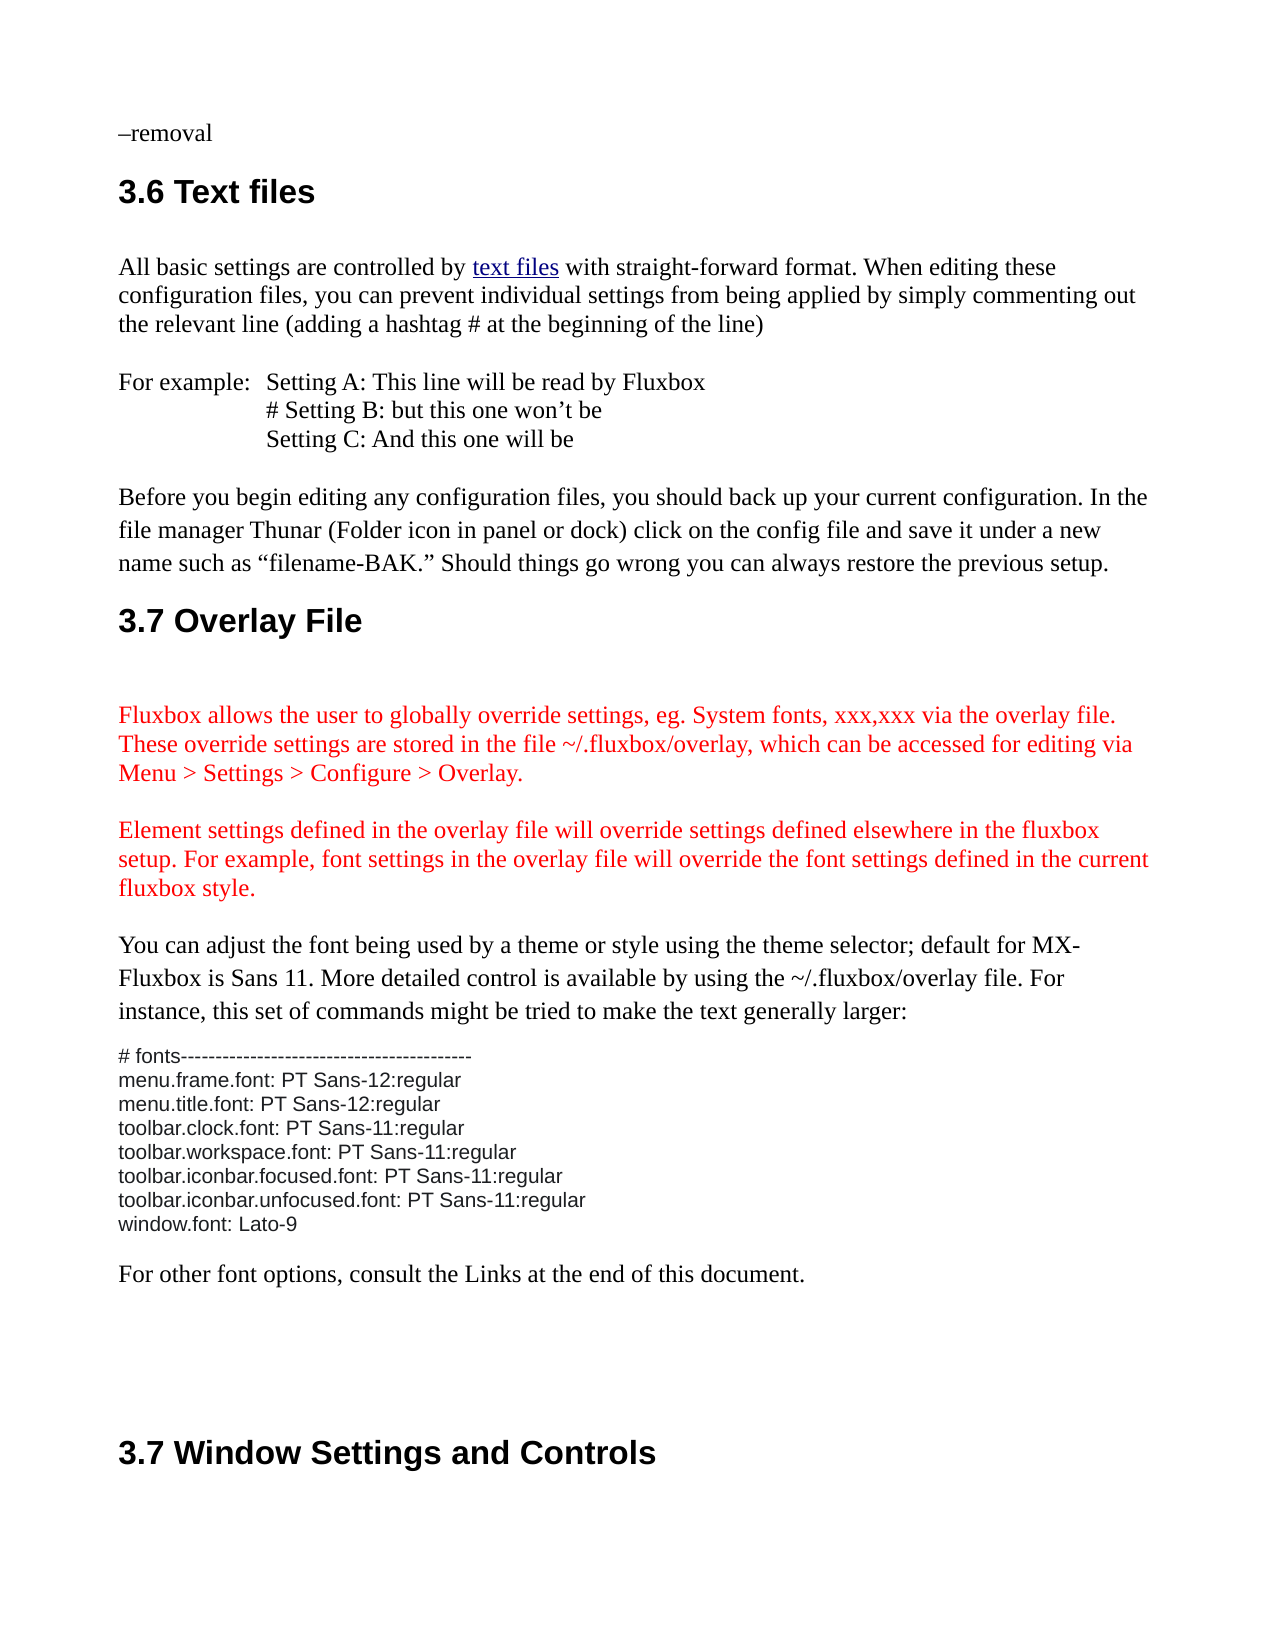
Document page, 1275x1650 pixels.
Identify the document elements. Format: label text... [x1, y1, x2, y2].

text Before you begin editing any configuration files, you should back up your current configuration. In the file manager Thunar (Folder icon in panel or dock) click on the config file and save it under a new name such as “filename-BAK.” Should things go wrong you can always restore the previous setup. [118, 482, 1157, 576]
text –removal [118, 118, 1157, 147]
subtitle 3.7 Window Settings and Controls [118, 1433, 1157, 1471]
text # fonts------------------------------------------ menu.frame.font: PT Sans-12:regular menu.title.font: PT Sans-12:regular toolbar.clock.font: PT Sans-11:regular toolbar.workspace.font: PT Sans-11:regular toolbar.iconbar.focused.font: PT Sans-11:regular toolbar.iconbar.unfocused.font: PT Sans-11:regular window.font: Lato-9 [118, 1044, 1157, 1235]
subtitle 3.7 Overlay File [118, 602, 1157, 640]
text For other font options, consult the Links at the end of this document. [118, 1259, 1157, 1288]
text These override settings are stored in the file ~/.fluxbox/overlay, which can be accessed for editing via Menu > Settings > Configure > Overlay. [118, 729, 1157, 786]
text Element settings defined in the overlay file will override settings defined elsewhere in the fluxbox setup. For example, font settings in the overlay file will override the font settings defined in the current fluxbox style. [118, 815, 1157, 901]
text For example: Setting A: This line will be read by Fluxbox [118, 367, 1157, 395]
text All basic settings are controlled by text files with straight-forward format. When editing these configuration files, you can prevent individual settings from being applied by simply commenting out the relevant line (adding a hashtag # at the beginning of the line) [118, 252, 1157, 338]
text Fluxbox allows the user to globally override settings, eg. System fonts, xxx,xxx via the overlay file. [118, 700, 1157, 729]
subtitle 3.6 Text files [118, 172, 1157, 210]
text You can adjust the font being used by a theme or style using the theme selector; default for MX-Fluxbox is Sans 11. More detailed control is available by using the ~/.fluxbox/overlay file. For instance, this set of commands might be tried to make the text generally larger: [118, 930, 1157, 1025]
text # Setting B: but this one won’t be [192, 395, 1157, 424]
text Setting C: And this one will be [192, 424, 1157, 453]
